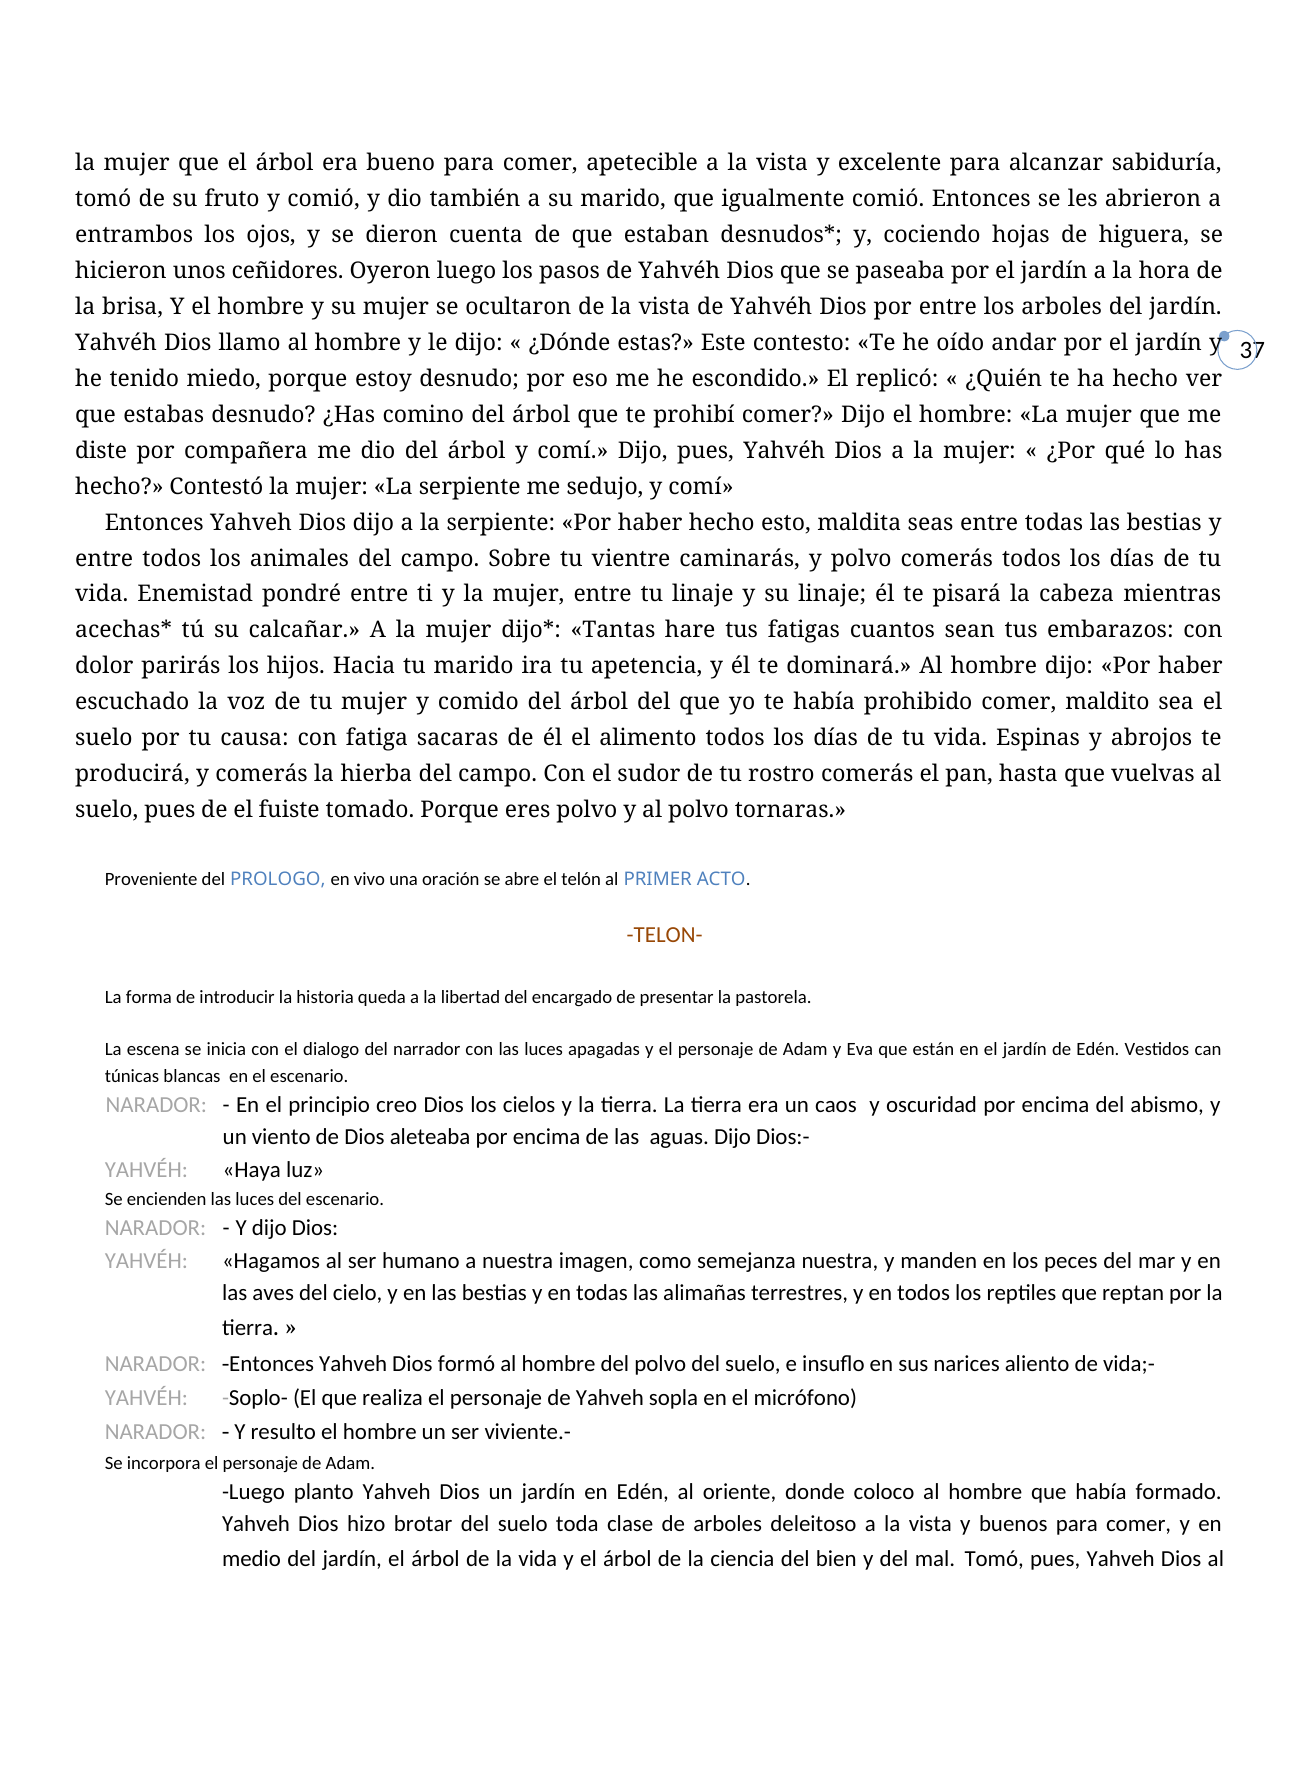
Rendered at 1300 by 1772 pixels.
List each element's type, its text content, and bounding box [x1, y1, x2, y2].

text YAHVÉH: «Hagamos al ser humano a nuestra imagen, como semejanza nuestra, y manden en los peces del mar y en las aves del cielo, y en las bestias y en todas las alimañas terrestres, y en todos los reptiles que reptan por la tierra. » [104, 1246, 1224, 1342]
text Proveniente del PROLOGO, en vivo una oración se abre el telón al PRIMER ACTO. [104, 865, 1224, 890]
text YAHVÉH: «Haya luz» [104, 1155, 1224, 1183]
text La forma de introducir la historia queda a la libertad del encargado de presentar la pastorela. [104, 985, 1224, 1008]
text La escena se inicia con el dialogo del narrador con las luces apagadas y el personaje de Adam y Eva que están en el jardín de Edén. Vestidos can túnicas blancas en el escenario. [104, 1038, 1224, 1087]
text Se encienden las luces del escenario. [104, 1187, 1224, 1210]
text Se incorpora el personaje de Adam. [104, 1451, 1224, 1474]
text NARADOR: -Entonces Yahveh Dios formó al hombre del polvo del suelo, e insuflo en sus narices aliento de vida;- [104, 1347, 1224, 1378]
text NARADOR: - Y dijo Dios: [104, 1213, 1224, 1241]
text NARADOR: - Y resulto el hombre un ser viviente.- [104, 1415, 1224, 1446]
text -Luego planto Yahveh Dios un jardín en Edén, al oriente, donde coloco al hombre que había formado. Yahveh Dios hizo brotar del suelo toda clase de arboles deleitoso a la vista y buenos para comer, y en medio del jardín, el árbol de la vida y el árbol de la ciencia del bien y del mal. Tomó, pues, Yahveh Dios al [222, 1477, 1224, 1573]
text YAHVÉH: -Soplo- (El que realiza el personaje de Yahveh sopla en el micrófono) [104, 1383, 1224, 1411]
text -TELON- [104, 921, 1224, 948]
text Entonces Yahveh Dios dijo a la serpiente: «Por haber hecho esto, maldita seas entre todas las bestias y entre todos los animales del campo. Sobre tu vientre caminarás, y polvo comerás todos los días de tu vida. Enemistad pondré entre ti y la mujer, entre tu linaje y su linaje; él te pisará la cabeza mientras acechas* tú su calcañar.» A la mujer dijo*: «Tantas hare tus fatigas cuantos sean tus embarazos: con dolor parirás los hijos. Hacia tu marido ira tu apetencia, y él te dominará.» Al hombre dijo: «Por haber escuchado la voz de tu mujer y comido del árbol del que yo te había prohibido comer, maldito sea el suelo por tu causa: con fatiga sacaras de él el alimento todos los días de tu vida. Espinas y abrojos te producirá, y comerás la hierba del campo. Con el sudor de tu rostro comerás el pan, hasta que vuelvas al suelo, pues de el fuiste tomado. Porque eres polvo y al polvo tornaras.» [75, 506, 1224, 824]
text la mujer que el árbol era bueno para comer, apetecible a la vista y excelente para alcanzar sabiduría, tomó de su fruto y comió, y dio también a su marido, que igualmente comió. Entonces se les abrieron a entrambos los ojos, y se dieron cuenta de que estaban desnudos*; y, cociendo hojas de higuera, se hicieron unos ceñidores. Oyeron luego los pasos de Yahvéh Dios que se paseaba por el jardín a la hora de la brisa, Y el hombre y su mujer se ocultaron de la vista de Yahvéh Dios por entre los arboles del jardín. Yahvéh Dios llamo al hombre y le dijo: « ¿Dónde estas?» Este contesto: «Te he oído andar por el jardín y he tenido miedo, porque estoy desnudo; por eso me he escondido.» El replicó: « ¿Quién te ha hecho ver que estabas desnudo? ¿Has comino del árbol que te prohibí comer?» Dijo el hombre: «La mujer que me diste por compañera me dio del árbol y comí.» Dijo, pues, Yahvéh Dios a la mujer: « ¿Por qué lo has hecho?» Contestó la mujer: «La serpiente me sedujo, y comí» [75, 146, 1224, 501]
text NARADOR: - En el principio creo Dios los cielos y la tierra. La tierra era un caos y oscuridad por encima del abismo, y un viento de Dios aleteaba por encima de las aguas. Dijo Dios:- [105, 1090, 1224, 1151]
